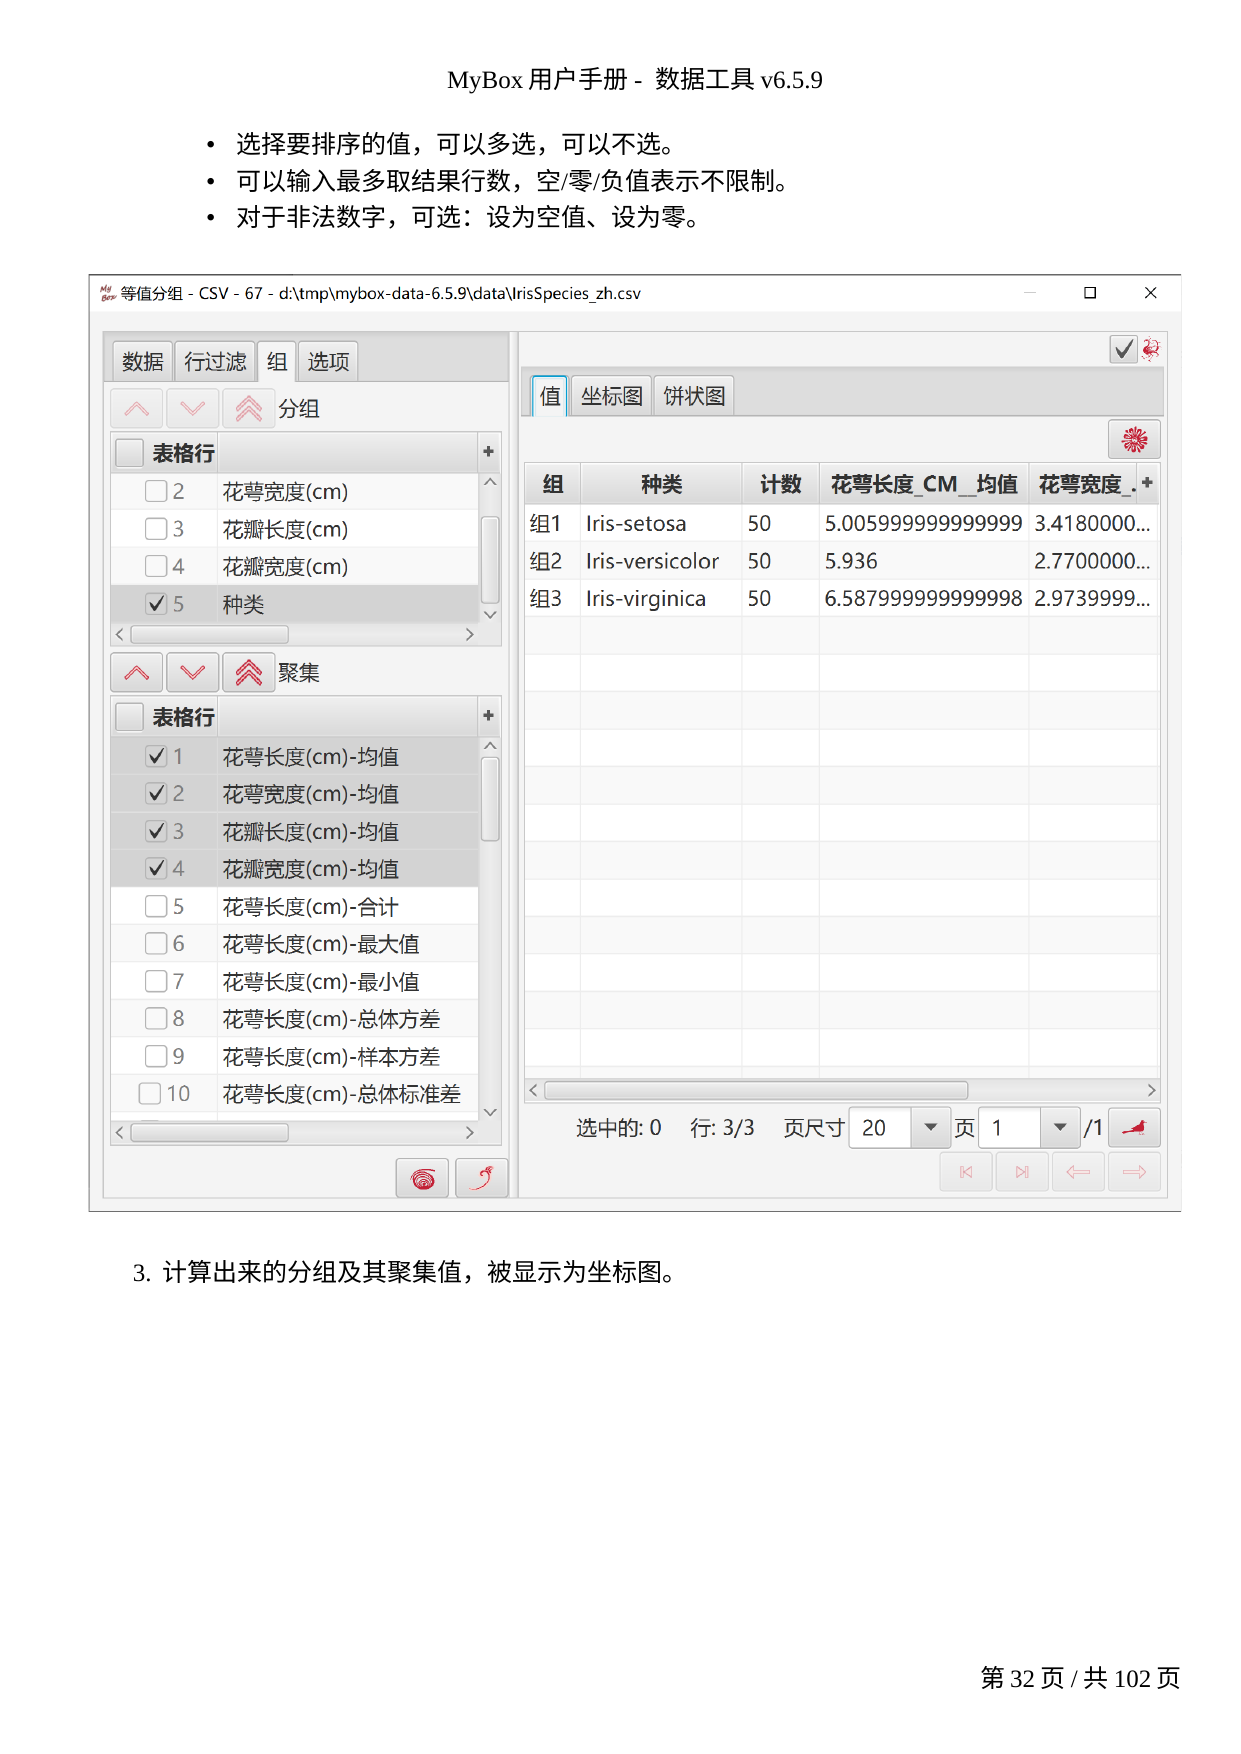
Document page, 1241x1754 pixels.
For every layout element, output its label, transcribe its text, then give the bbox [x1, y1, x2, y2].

list 计算出来的分组及其聚集值，被显示为坐标图。 [133, 1252, 1181, 1289]
list 可以输入最多取结果行数，空/零/负值表示不限制。 [206, 161, 1181, 197]
picture [88, 274, 1182, 1212]
list 选择要排序的值，可以多选，可以不选。 [206, 125, 1181, 161]
list 对于非法数字，可选：设为空值、设为零。 [206, 197, 1181, 233]
